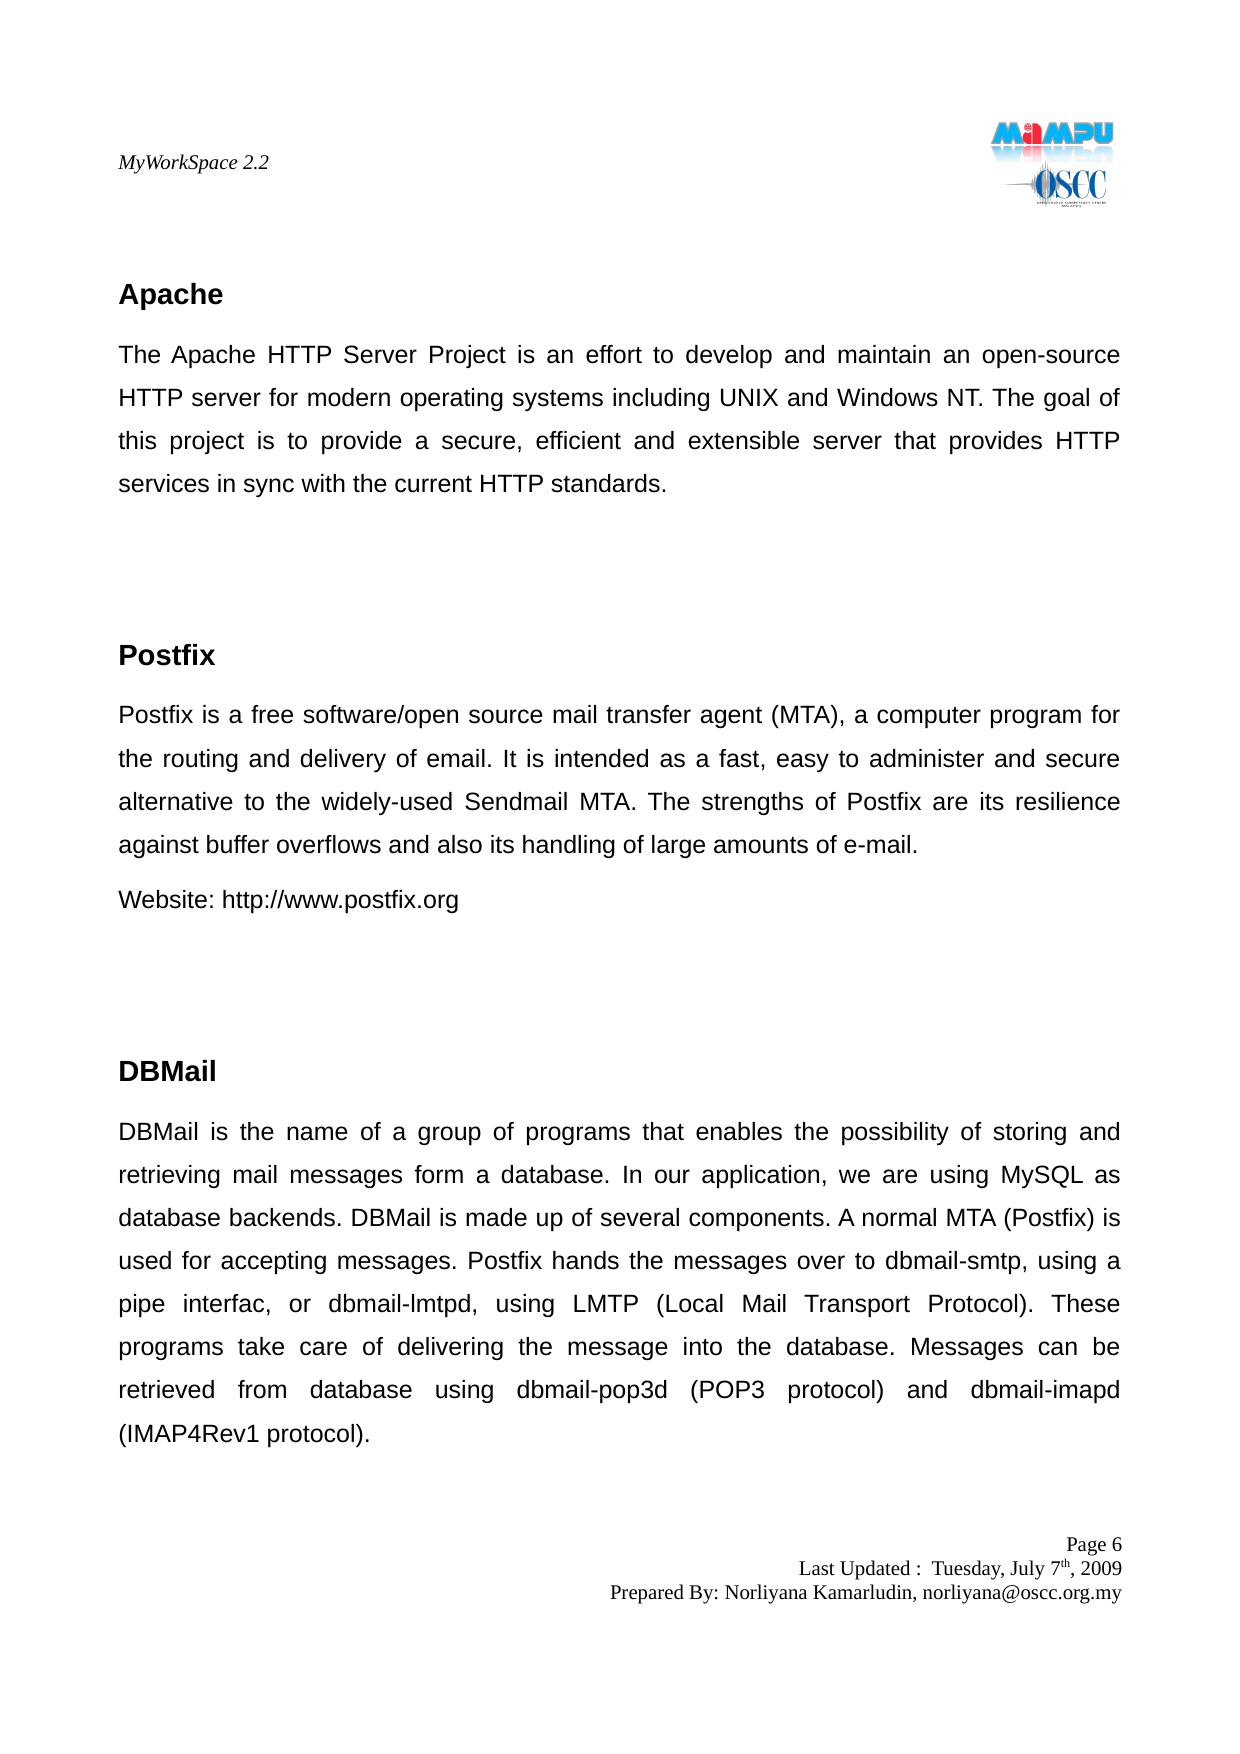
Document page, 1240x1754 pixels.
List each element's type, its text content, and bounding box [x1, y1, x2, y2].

text Postfix is a free software/open source mail transfer agent (MTA), a computer program for the routing and delivery of email. It is intended as a fast, easy to administer and secure alternative to the widely-used Sendmail MTA. The strengths of Postfix are its resilience against buffer overflows and also its handling of large amounts of e-mail. [118, 701, 1122, 859]
text The Apache HTTP Server Project is an effort to develop and maintain an open-source HTTP server for modern operating systems including UNIX and Windows NT. The goal of this project is to provide a secure, efficient and extensible server that provides HTTP services in sync with the current HTTP standards. [118, 340, 1122, 498]
text Website: http://www.postfix.org [118, 886, 1122, 914]
subtitle DBMail [118, 1054, 1122, 1087]
text DBMail is the name of a group of programs that enables the possibility of storing and retrieving mail messages form a database. In our application, we are using MySQL as database backends. DBMail is made up of several components. A normal MTA (Postfix) is used for accepting messages. Postfix hands the messages over to dbmail-smtp, using a pipe interfac, or dbmail-lmtpd, using LMTP (Local Mail Transport Protocol). These programs take care of delivering the message into the database. Messages can be retrieved from database using dbmail-pop3d (POP3 protocol) and dbmail-imapd (IMAP4Rev1 protocol). [118, 1117, 1122, 1447]
picture [991, 106, 1114, 208]
subtitle Apache [118, 277, 1122, 311]
subtitle Postfix [118, 638, 1122, 671]
